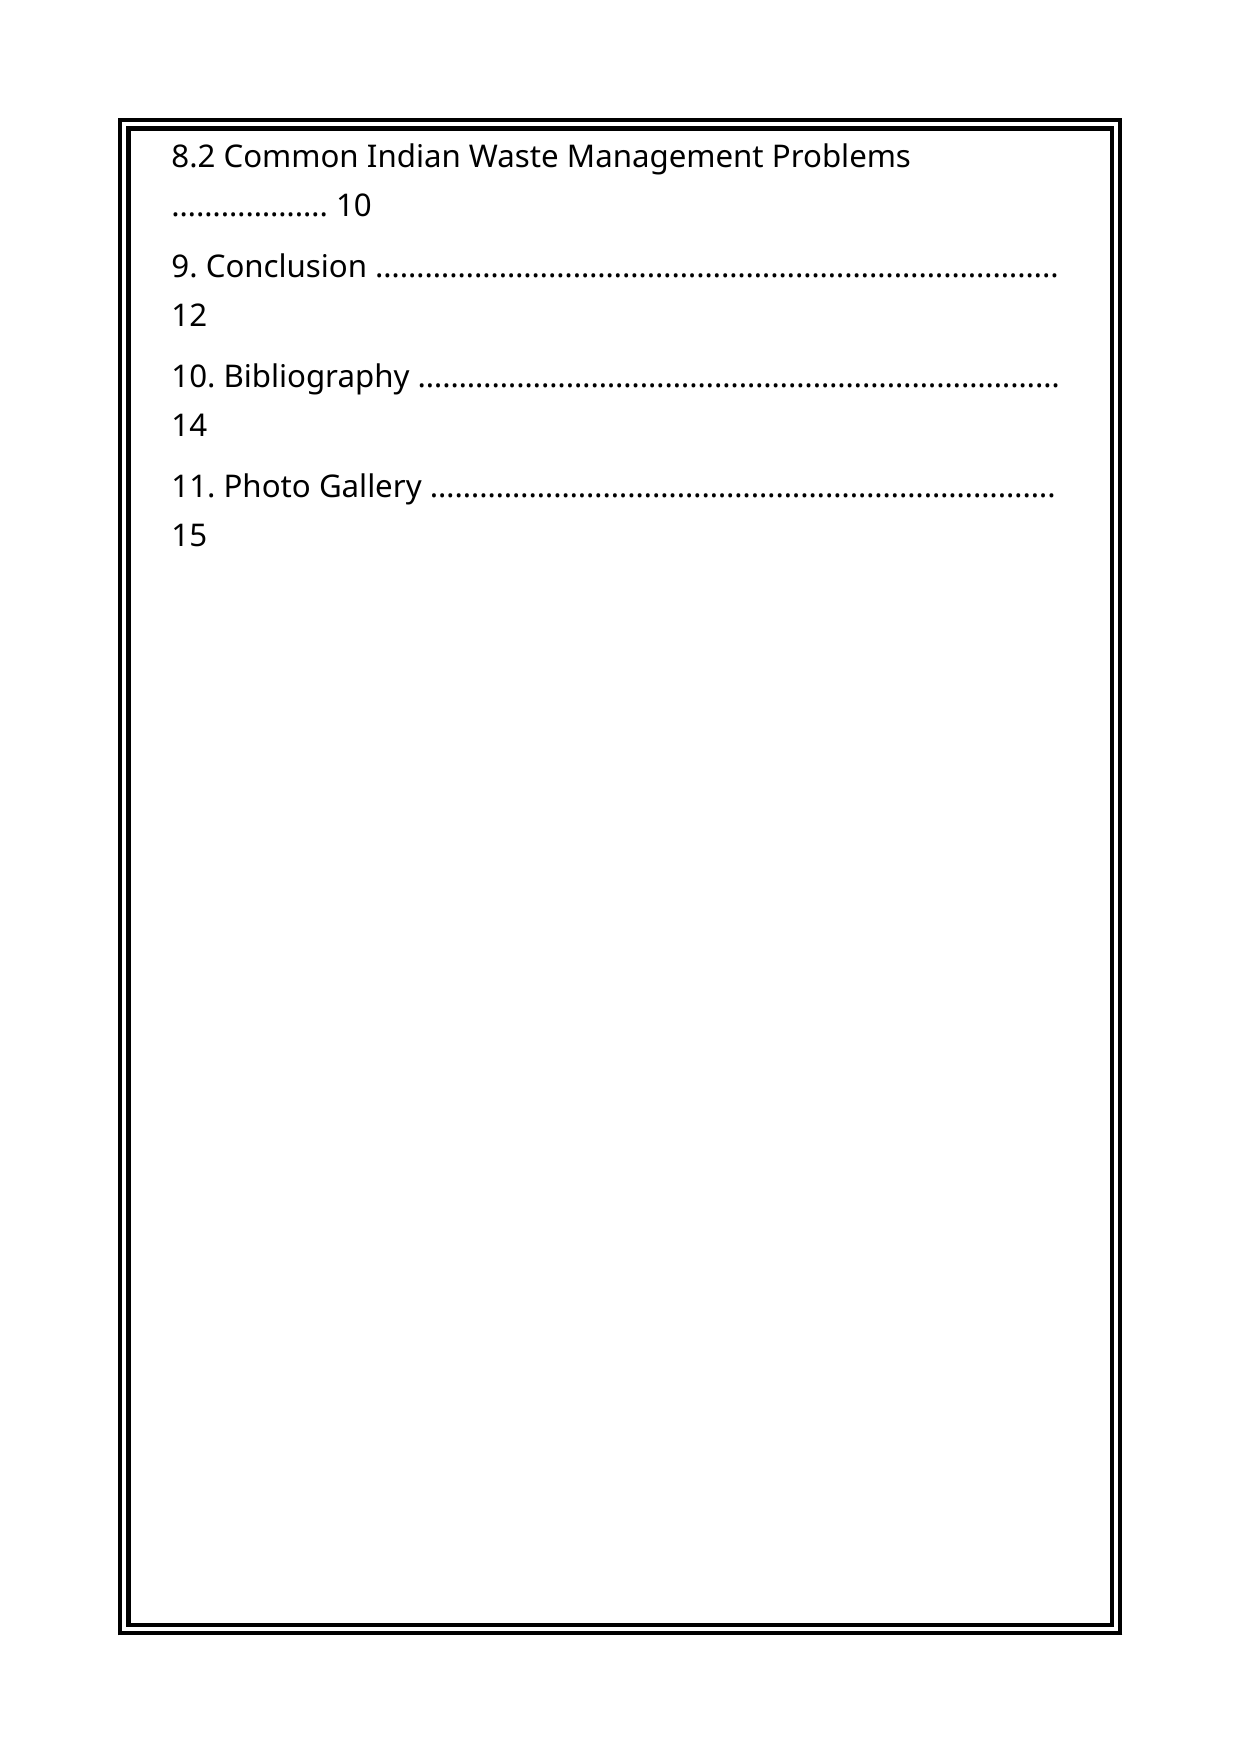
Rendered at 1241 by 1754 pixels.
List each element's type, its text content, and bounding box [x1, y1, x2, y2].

text 10. Bibliography …………………………………………………………………… 14 [171, 354, 1069, 445]
text 9. Conclusion ……………………………………………………………………….. 12 [171, 244, 1069, 335]
text 11. Photo Gallery …………………………………………………………………. 15 [171, 464, 1069, 555]
text 8.2 Common Indian Waste Management Problems ………………. 10 [171, 134, 1069, 225]
